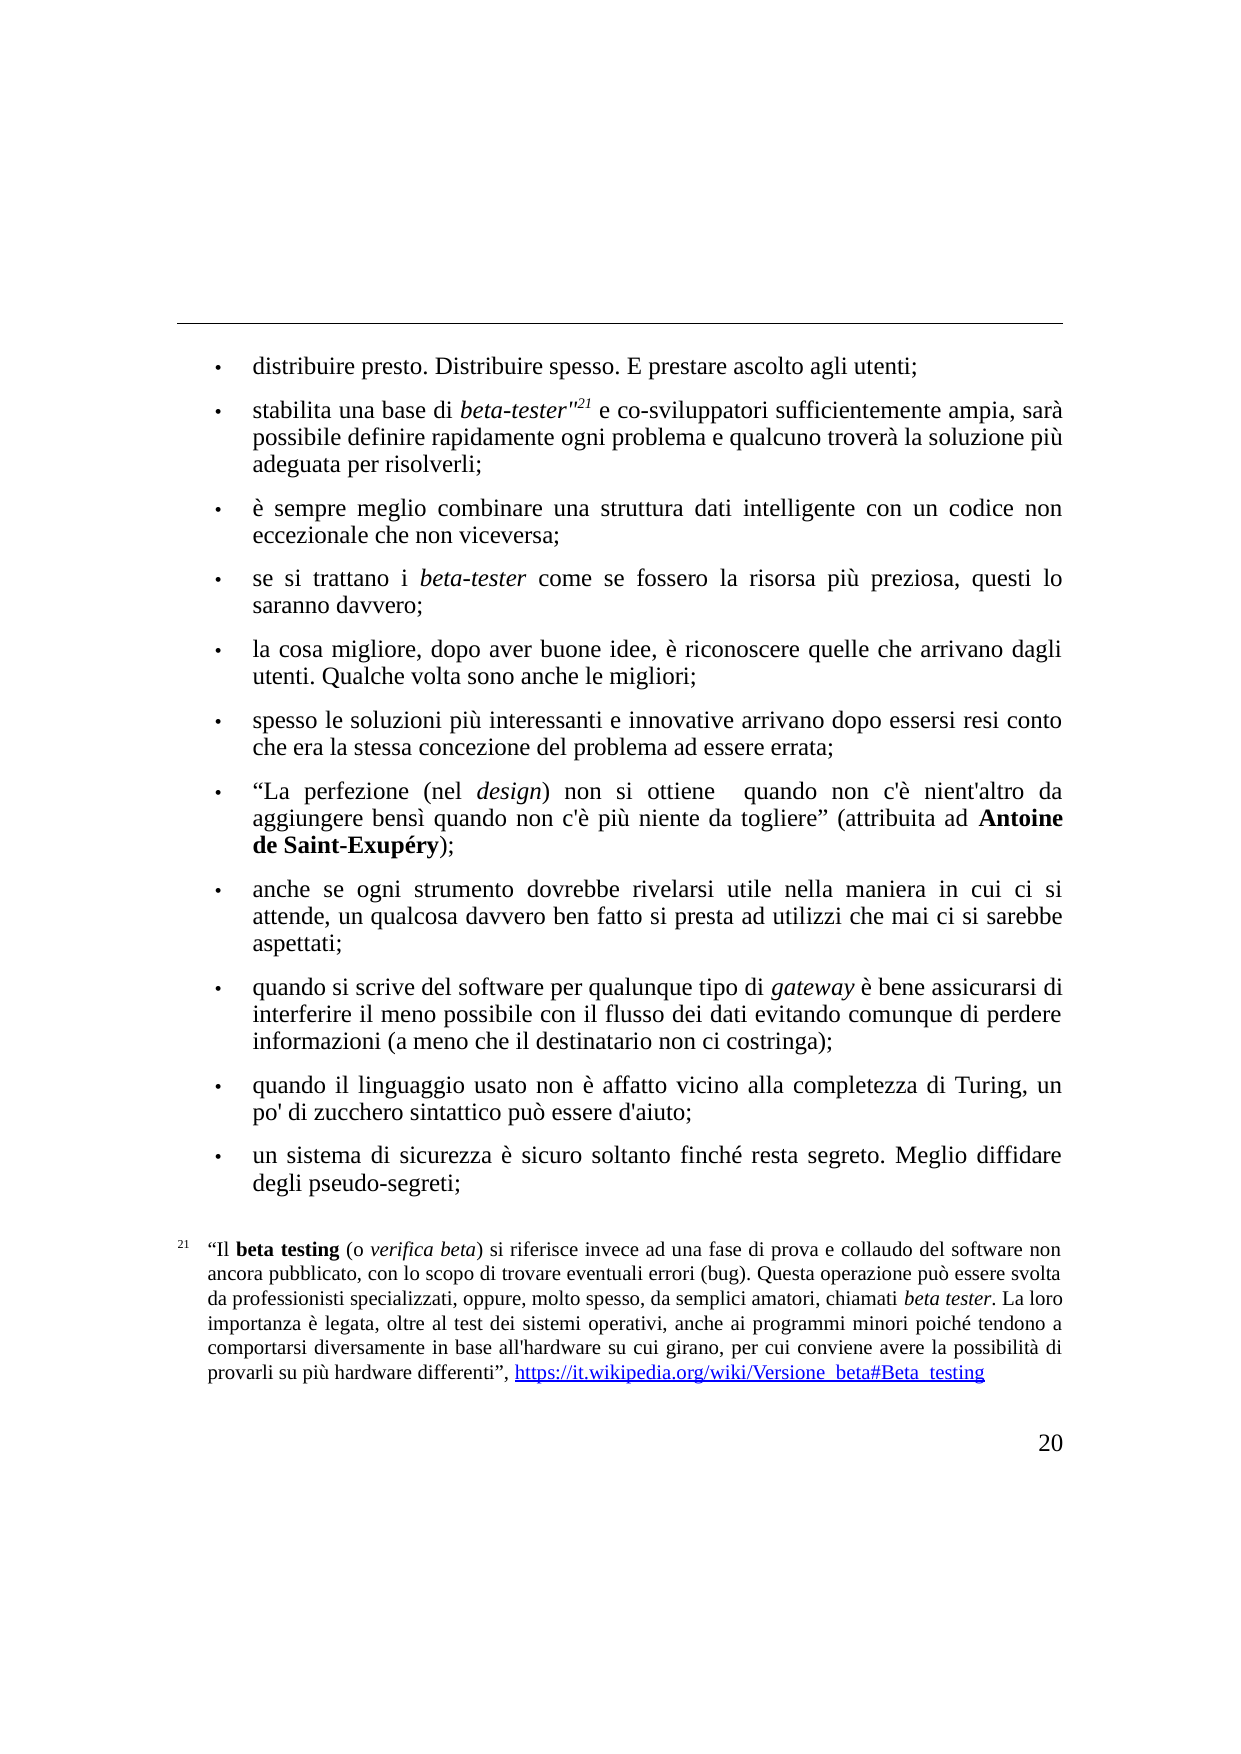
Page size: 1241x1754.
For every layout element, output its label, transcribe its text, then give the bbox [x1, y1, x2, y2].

list “Il beta testing (o verifica beta) si riferisce invece ad una fase di prova e collaudo del software non ancora pubblicato, con lo scopo di trovare eventuali errori (bug). Questa operazione può essere svolta da professionisti specializzati, oppure, molto spesso, da semplici amatori, chiamati beta tester. La loro importanza è legata, oltre al test dei sistemi operativi, anche ai programmi minori poiché tendono a comportarsi diversamente in base all'hardware su cui girano, per cui conviene avere la possibilità di provarli su più hardware differenti”, https://it.wikipedia.org/wiki/Versione_beta#Beta_testing [177, 1238, 1063, 1384]
list distribuire presto. Distribuire spesso. E prestare ascolto agli utenti; [215, 353, 1063, 380]
list se si trattano i beta-tester come se fossero la risorsa più preziosa, questi lo saranno davvero; [215, 565, 1063, 619]
list quando si scrive del software per qualunque tipo di gateway è bene assicurarsi di interferire il meno possibile con il flusso dei dati evitando comunque di perdere informazioni (a meno che il destinatario non ci costringa); [215, 973, 1063, 1055]
list quando il linguaggio usato non è affatto vicino alla completezza di Turing, un po' di zucchero sintattico può essere d'aiuto; [215, 1071, 1063, 1126]
list anche se ogni strumento dovrebbe rivelarsi utile nella maniera in cui ci si attende, un qualcosa davvero ben fatto si presta ad utilizzi che mai ci si sarebbe aspettati; [215, 876, 1063, 957]
list “La perfezione (nel design) non si ottiene quando non c'è nient'altro da aggiungere bensì quando non c'è più niente da togliere” (attribuita ad Antoine de Saint-Exupéry); [215, 778, 1063, 859]
list la cosa migliore, dopo aver buone idee, è riconoscere quelle che arrivano dagli utenti. Qualche volta sono anche le migliori; [215, 636, 1063, 690]
list stabilita una base di beta-tester" e co-sviluppatori sufficientemente ampia, sarà possibile definire rapidamente ogni problema e qualcuno troverà la soluzione più adeguata per risolverli; [215, 396, 1063, 478]
list è sempre meglio combinare una struttura dati intelligente con un codice non eccezionale che non viceversa; [215, 494, 1063, 548]
list un sistema di sicurezza è sicuro soltanto finché resta segreto. Meglio diffidare degli pseudo-segreti; [215, 1142, 1063, 1196]
list spesso le soluzioni più interessanti e innovative arrivano dopo essersi resi conto che era la stessa concezione del problema ad essere errata; [215, 707, 1063, 761]
